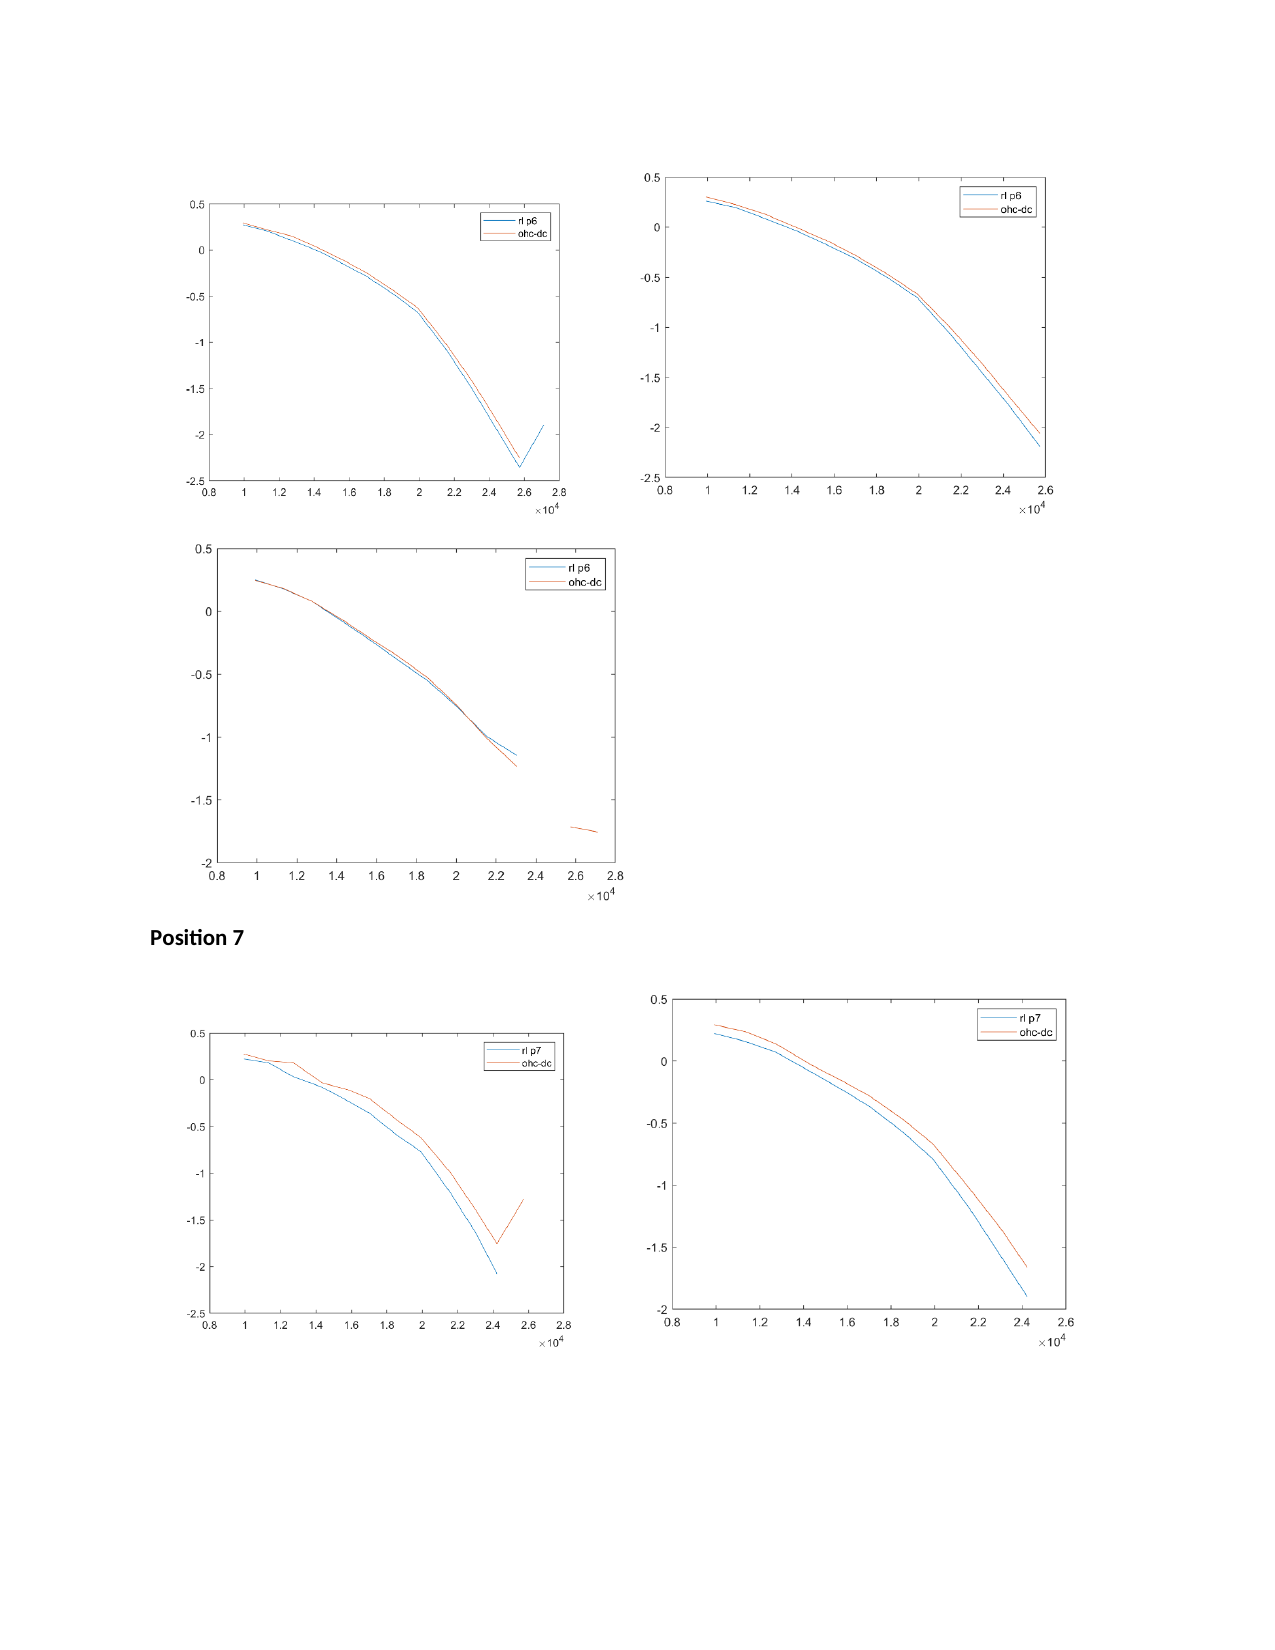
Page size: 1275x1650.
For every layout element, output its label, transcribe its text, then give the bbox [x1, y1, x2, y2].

picture [150, 150, 1092, 518]
picture [150, 519, 664, 905]
text Position 7 [150, 923, 1125, 952]
picture [150, 970, 1114, 1351]
